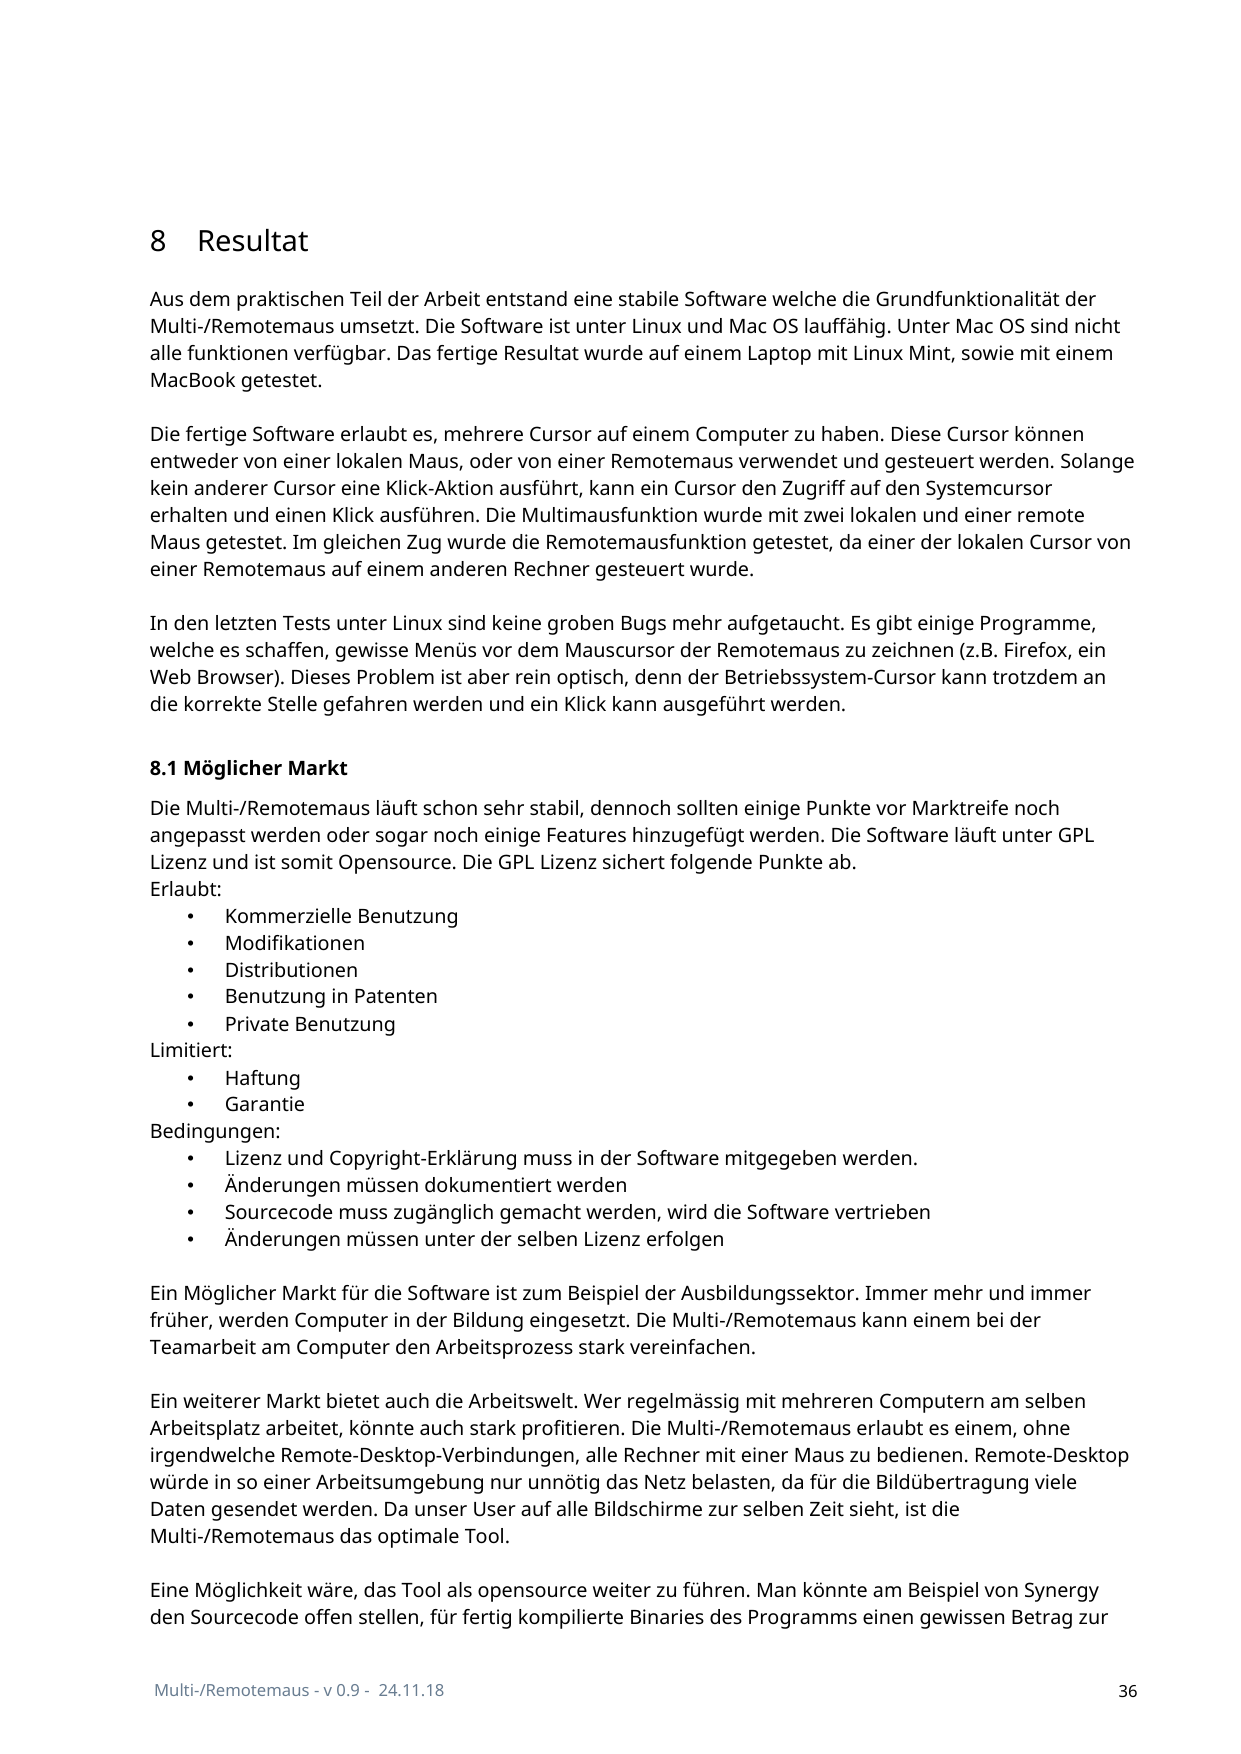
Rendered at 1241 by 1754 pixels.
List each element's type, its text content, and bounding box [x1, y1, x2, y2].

subtitle Möglicher Markt [149, 754, 1136, 781]
text Ein Möglicher Markt für die Software ist zum Beispiel der Ausbildungssektor. Immer mehr und immer früher, werden Computer in der Bildung eingesetzt. Die Multi-/Remotemaus kann einem bei der Teamarbeit am Computer den Arbeitsprozess stark vereinfachen. [149, 1279, 1136, 1361]
text Erlaubt: [149, 875, 1136, 902]
list Distributionen [187, 956, 1136, 983]
list Änderungen müssen unter der selben Lizenz erfolgen [187, 1226, 1136, 1253]
list Garantie [187, 1091, 1136, 1118]
subtitle Resultat [149, 221, 1136, 260]
list Modifikationen [187, 929, 1136, 956]
text Die Multi-/Remotemaus läuft schon sehr stabil, dennoch sollten einige Punkte vor Marktreife noch angepasst werden oder sogar noch einige Features hinzugefügt werden. Die Software läuft unter GPL Lizenz und ist somit Opensource. Die GPL Lizenz sichert folgende Punkte ab. [149, 794, 1136, 875]
list Lizenz und Copyright-Erklärung muss in der Software mitgegeben werden. [187, 1145, 1136, 1172]
text In den letzten Tests unter Linux sind keine groben Bugs mehr aufgetaucht. Es gibt einige Programme, welche es schaffen, gewisse Menüs vor dem Mauscursor der Remotemaus zu zeichnen (z.B. Firefox, ein Web Browser). Dieses Problem ist aber rein optisch, denn der Betriebssystem-Cursor kann trotzdem an die korrekte Stelle gefahren werden und ein Klick kann ausgeführt werden. [149, 609, 1136, 717]
list Haftung [187, 1064, 1136, 1091]
list Änderungen müssen dokumentiert werden [187, 1172, 1136, 1199]
list Benutzung in Patenten [187, 983, 1136, 1010]
list Sourcecode muss zugänglich gemacht werden, wird die Software vertrieben [187, 1199, 1136, 1226]
text Die fertige Software erlaubt es, mehrere Cursor auf einem Computer zu haben. Diese Cursor können entweder von einer lokalen Maus, oder von einer Remotemaus verwendet und gesteuert werden. Solange kein anderer Cursor eine Klick-Aktion ausführt, kann ein Cursor den Zugriff auf den Systemcursor erhalten und einen Klick ausführen. Die Multimausfunktion wurde mit zwei lokalen und einer remote Maus getestet. Im gleichen Zug wurde die Remotemausfunktion getestet, da einer der lokalen Cursor von einer Remotemaus auf einem anderen Rechner gesteuert wurde. [149, 420, 1136, 582]
text Aus dem praktischen Teil der Arbeit entstand eine stabile Software welche die Grundfunktionalität der Multi-/Remotemaus umsetzt. Die Software ist unter Linux und Mac OS lauffähig. Unter Mac OS sind nicht alle funktionen verfügbar. Das fertige Resultat wurde auf einem Laptop mit Linux Mint, sowie mit einem MacBook getestet. [149, 285, 1136, 393]
text Limitiert: [149, 1037, 1136, 1064]
text Bedingungen: [149, 1118, 1136, 1145]
list Kommerzielle Benutzung [187, 902, 1136, 929]
text Ein weiterer Markt bietet auch die Arbeitswelt. Wer regelmässig mit mehreren Computern am selben Arbeitsplatz arbeitet, könnte auch stark profitieren. Die Multi-/Remotemaus erlaubt es einem, ohne irgendwelche Remote-Desktop-Verbindungen, alle Rechner mit einer Maus zu bedienen. Remote-Desktop würde in so einer Arbeitsumgebung nur unnötig das Netz belasten, da für die Bildübertragung viele Daten gesendet werden. Da unser User auf alle Bildschirme zur selben Zeit sieht, ist die Multi-/Remotemaus das optimale Tool. [149, 1387, 1136, 1549]
list Private Benutzung [187, 1010, 1136, 1037]
text Eine Möglichkeit wäre, das Tool als opensource weiter zu führen. Man könnte am Beispiel von Synergy den Sourcecode offen stellen, für fertig kompilierte Binaries des Programms einen gewissen Betrag zur [149, 1576, 1136, 1630]
